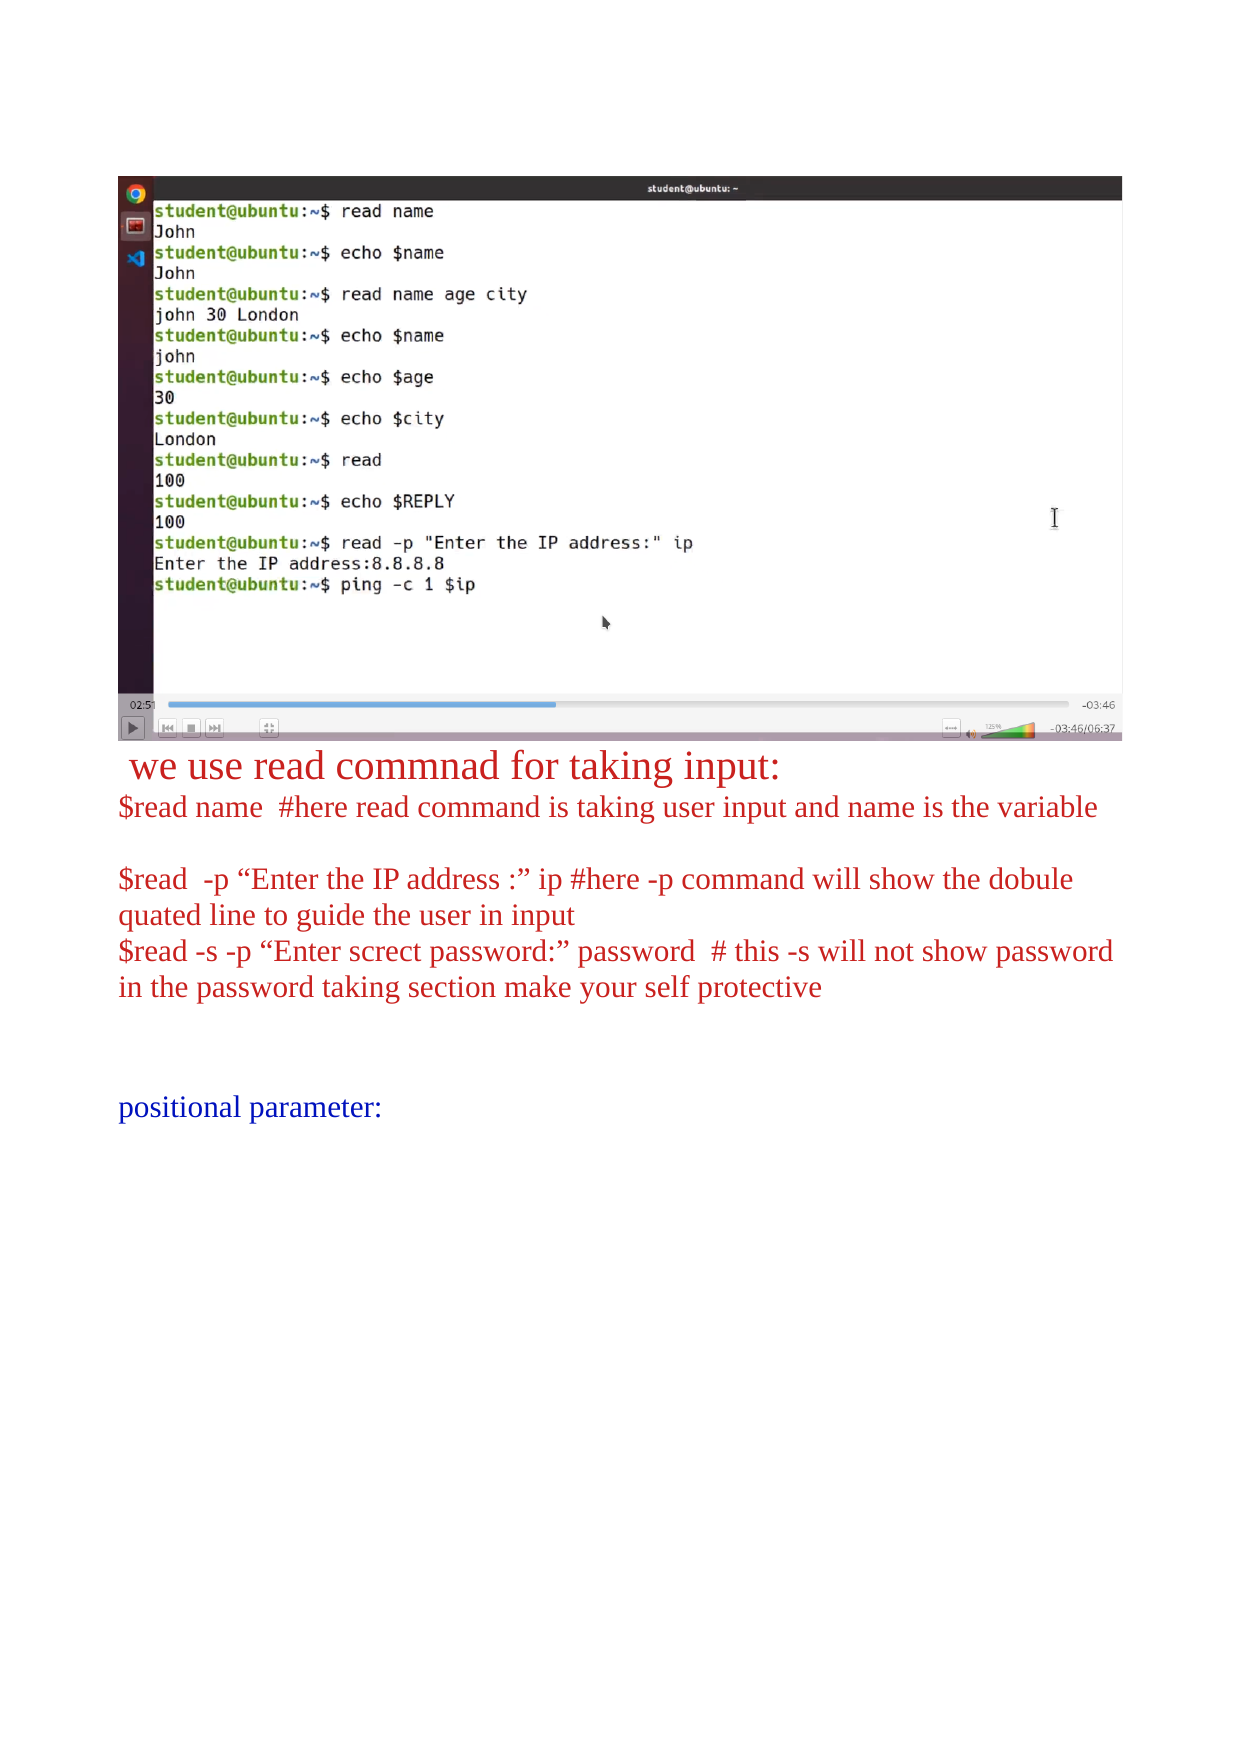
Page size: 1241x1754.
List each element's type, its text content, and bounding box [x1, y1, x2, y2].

text we use read commnad for taking input: [118, 741, 1122, 789]
text $read -p “Enter the IP address :” ip #here -p command will show the dobule quated line to guide the user in input [118, 861, 1122, 932]
text $read name #here read command is taking user input and name is the variable [118, 789, 1122, 824]
text $read -s -p “Enter screct password:” password # this -s will not show password in the password taking section make your self protective [118, 932, 1122, 1004]
text positional parameter: [118, 1088, 1122, 1124]
picture [118, 176, 1123, 741]
